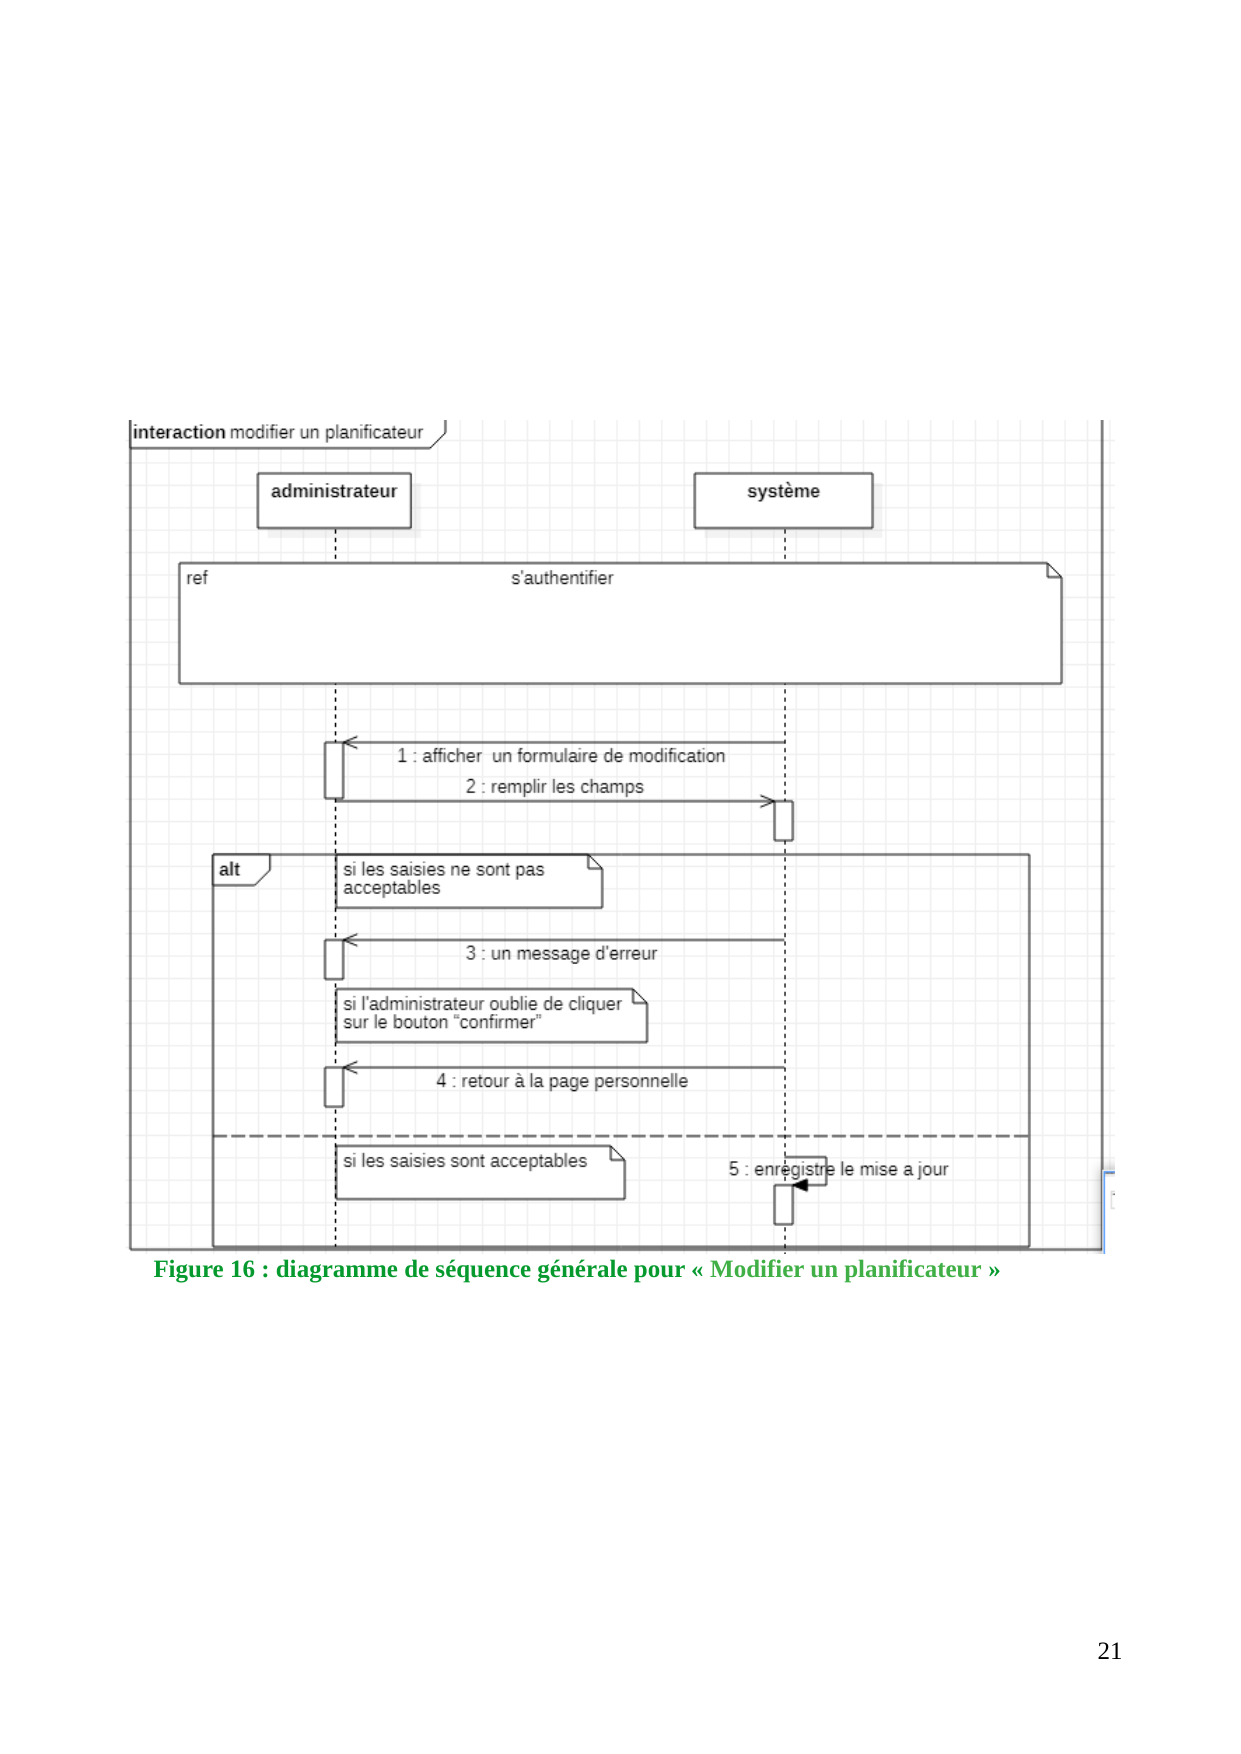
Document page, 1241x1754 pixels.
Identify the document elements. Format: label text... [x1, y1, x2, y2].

picture [125, 420, 1115, 1254]
text Figure 16 : diagramme de séquence générale pour « Modifier un planificateur » [88, 592, 1078, 1283]
